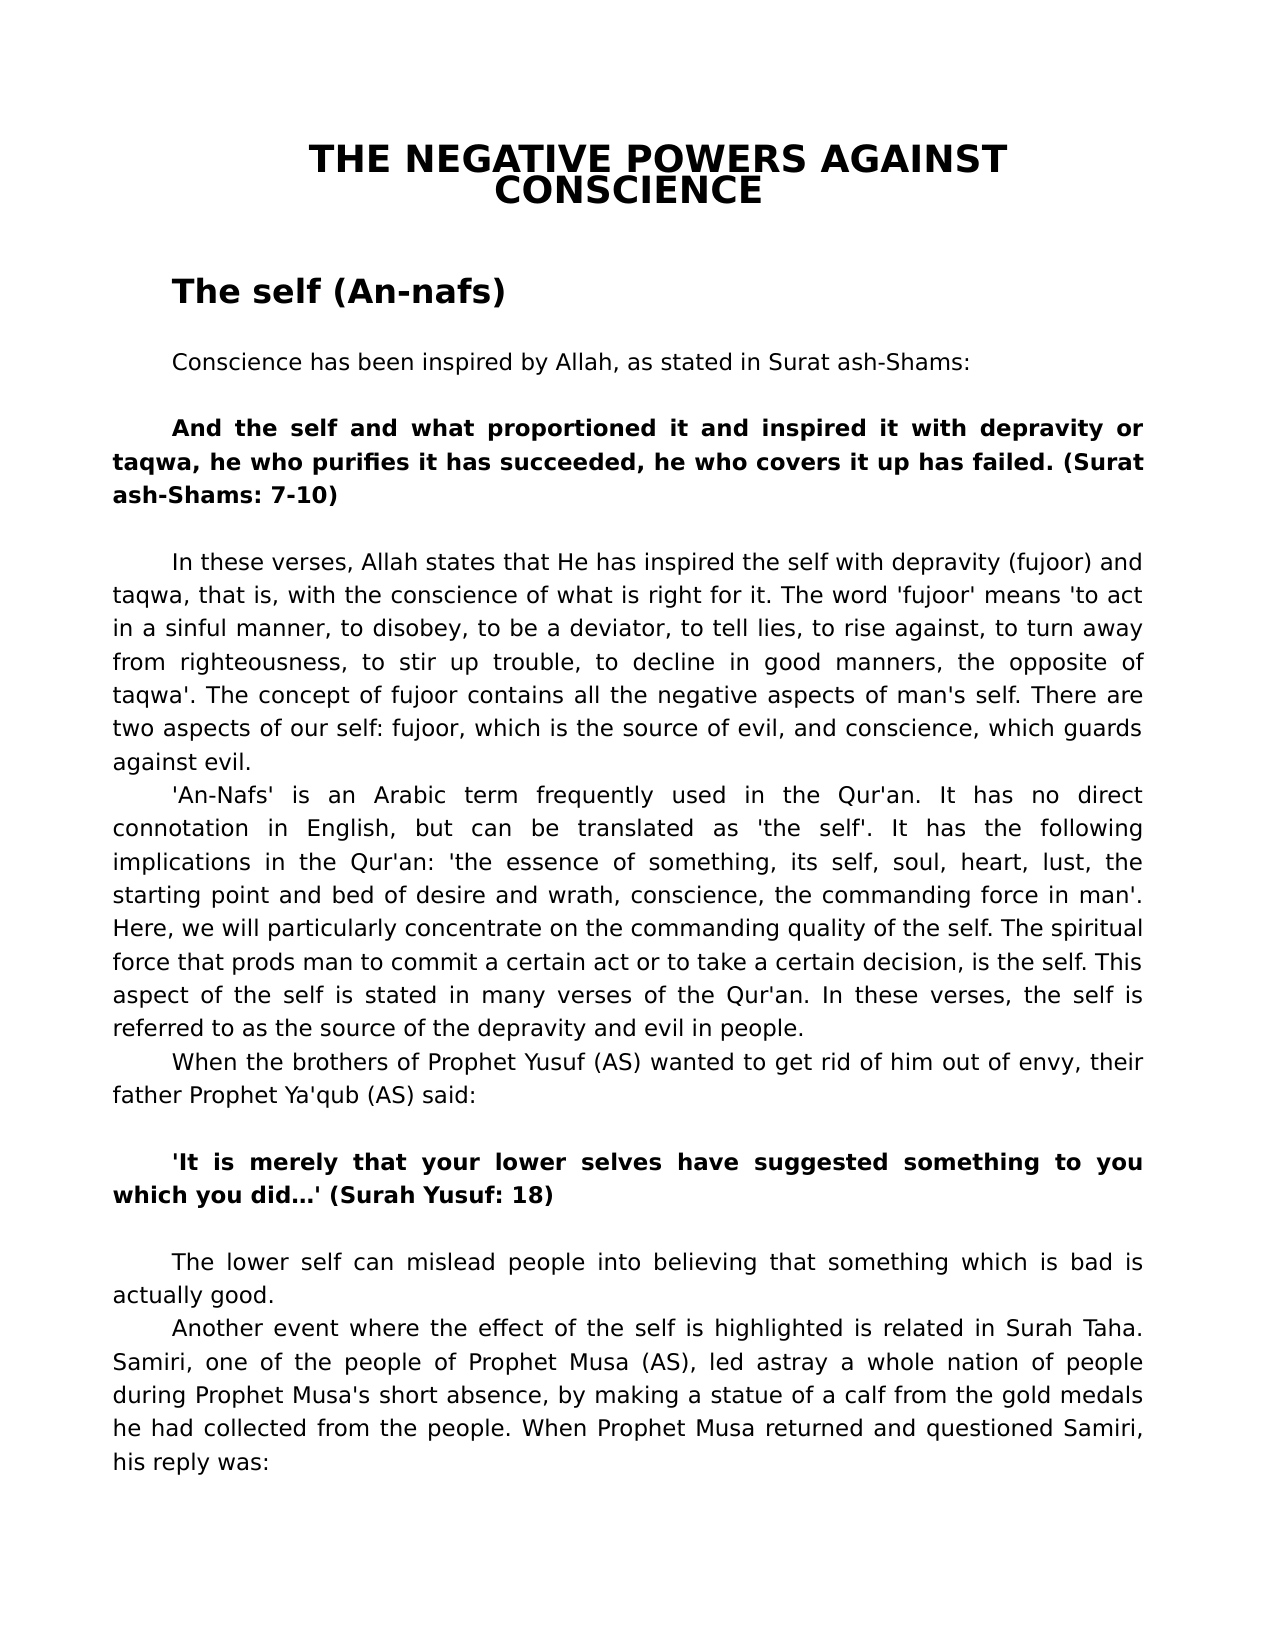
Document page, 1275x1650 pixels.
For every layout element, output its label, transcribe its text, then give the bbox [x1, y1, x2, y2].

text In these verses, Allah states that He has inspired the self with depravity (fujoor) and taqwa, that is, with the conscience of what is right for it. The word 'fujoor' means 'to act in a sinful manner, to disobey, to be a deviator, to tell lies, to rise against, to turn away from righteousness, to stir up trouble, to decline in good manners, the opposite of taqwa'. The concept of fujoor contains all the negative aspects of man's self. There are two aspects of our self: fujoor, which is the source of evil, and conscience, which guards against evil. [112, 543, 1145, 777]
text 'An-Nafs' is an Arabic term frequently used in the Qur'an. It has no direct connotation in English, but can be translated as 'the self'. It has the following implications in the Qur'an: 'the essence of something, its self, soul, heart, lust, the starting point and bed of desire and wrath, conscience, the commanding force in man'. Here, we will particularly concentrate on the commanding quality of the self. The spiritual force that prods man to commit a certain act or to take a certain decision, is the self. This aspect of the self is stated in many verses of the Qur'an. In these verses, the self is referred to as the source of the depravity and evil in people. [112, 777, 1145, 1043]
text When the brothers of Prophet Yusuf (AS) wanted to get rid of him out of envy, their father Prophet Ya'qub (AS) said: [112, 1043, 1145, 1110]
text And the self and what proportioned it and inspired it with depravity or taqwa, he who purifies it has succeeded, he who covers it up has failed. (Surat ash-Shams: 7-10) [112, 410, 1145, 510]
text THE NEGATIVE POWERS AGAINST CONSCIENCE [112, 148, 1145, 210]
text The lower self can mislead people into believing that something which is bad is actually good. [112, 1243, 1145, 1310]
text The self (An-nafs) [112, 277, 1145, 310]
text 'It is merely that your lower selves have suggested something to you which you did…' (Surah Yusuf: 18) [112, 1143, 1145, 1210]
text Another event where the effect of the self is highlighted is related in Surah Taha. Samiri, one of the people of Prophet Musa (AS), led astray a whole nation of people during Prophet Musa's short absence, by making a statue of a calf from the gold medals he had collected from the people. When Prophet Musa returned and questioned Samiri, his reply was: [112, 1310, 1145, 1477]
text Conscience has been inspired by Allah, as stated in Surat ash-Shams: [112, 343, 1145, 377]
